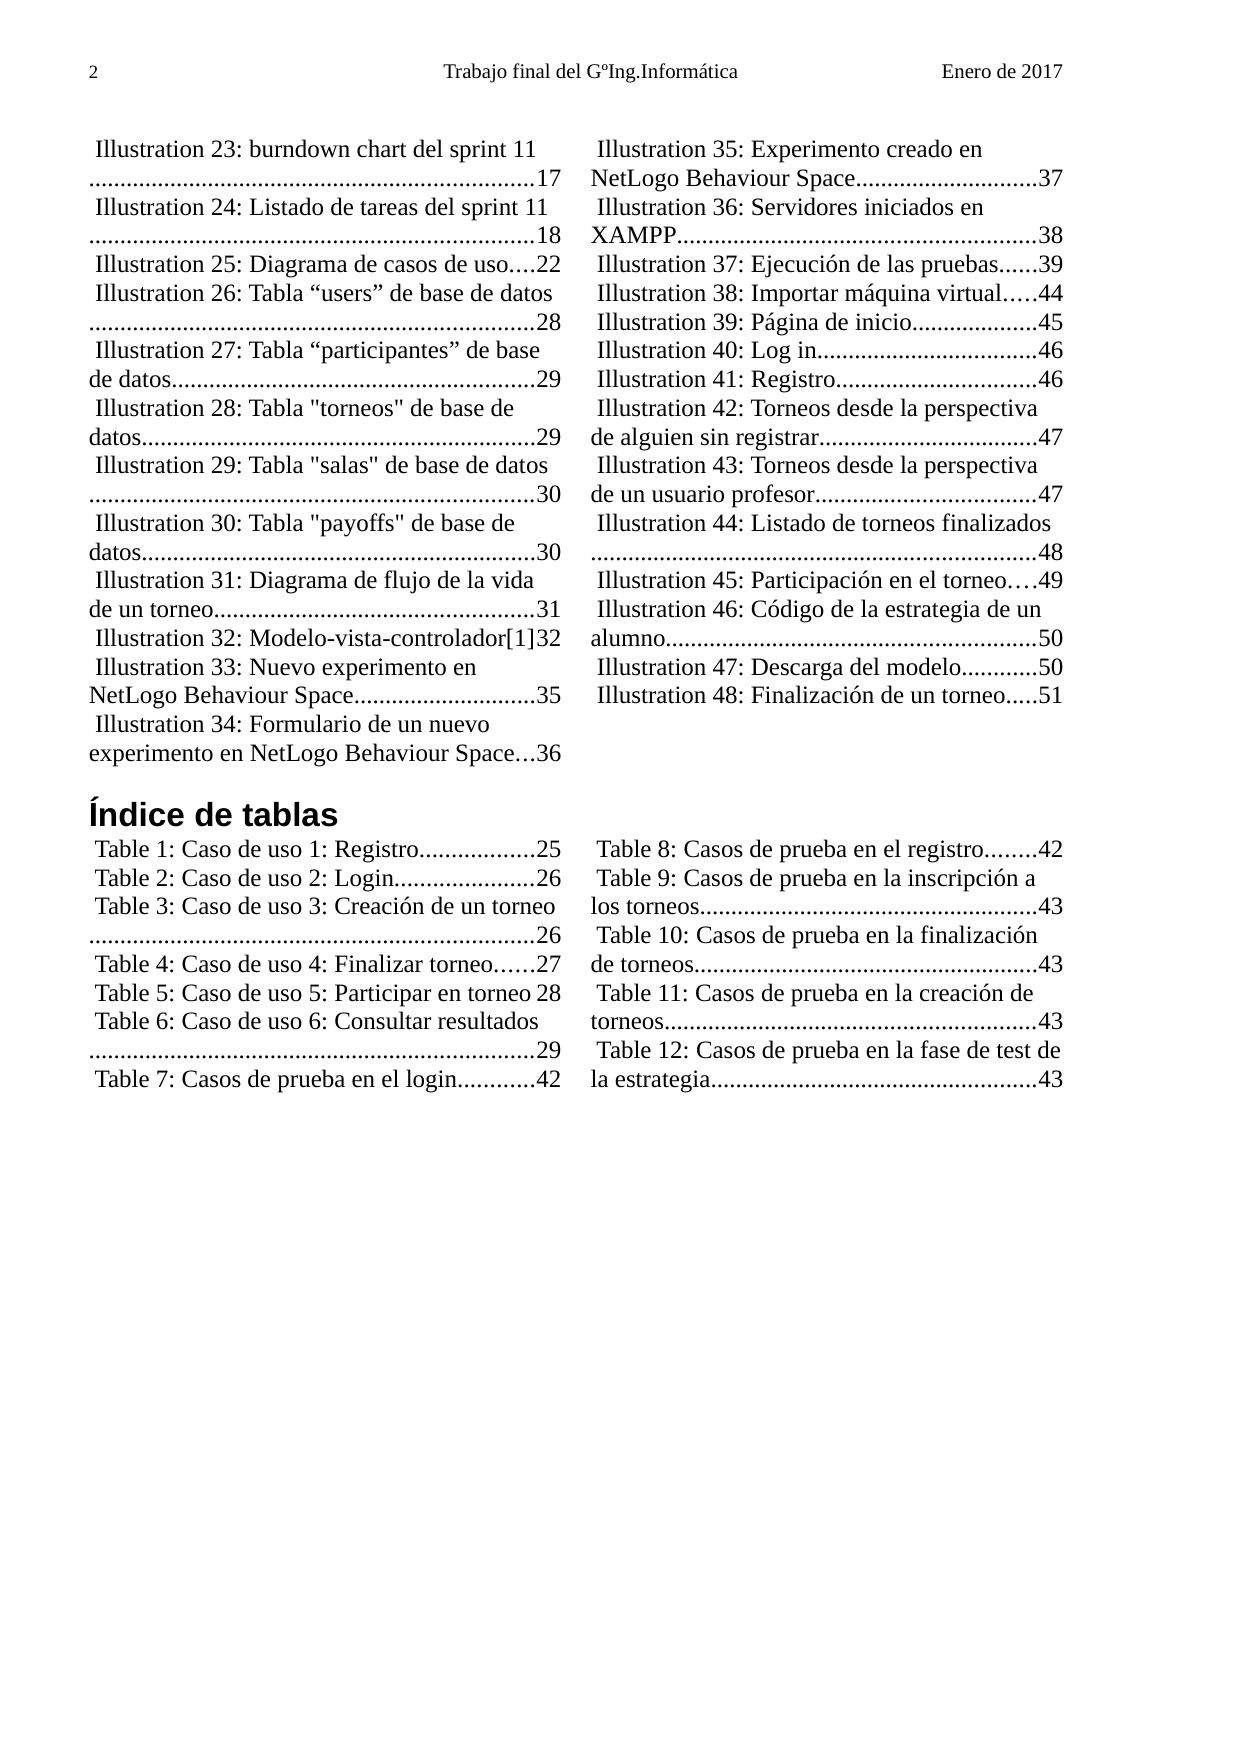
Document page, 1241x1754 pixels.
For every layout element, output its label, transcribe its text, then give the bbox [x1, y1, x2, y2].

text Illustration 40: Log in 46 [590, 335, 1063, 364]
text Table 7: Casos de prueba en el login 42 [88, 1064, 561, 1093]
text Table 9: Casos de prueba en la inscripción a los torneos 43 [590, 863, 1063, 920]
text Illustration 28: Tabla "torneos" de base de datos 29 [88, 393, 561, 450]
text Illustration 42: Torneos desde la perspectiva de alguien sin registrar 47 [590, 393, 1063, 450]
text Illustration 23: burndown chart del sprint 11 17 [88, 134, 561, 192]
text Illustration 43: Torneos desde la perspectiva de un usuario profesor 47 [590, 450, 1063, 508]
text Illustration 39: Página de inicio 45 [590, 307, 1063, 335]
text Table 5: Caso de uso 5: Participar en torneo 28 [88, 978, 561, 1006]
text Table 4: Caso de uso 4: Finalizar torneo 27 [88, 949, 561, 978]
text Illustration 26: Tabla “users” de base de datos 28 [88, 278, 561, 335]
text Illustration 45: Participación en el torneo 49 [590, 565, 1063, 594]
text Illustration 47: Descarga del modelo 50 [590, 652, 1063, 680]
text Table 1: Caso de uso 1: Registro 25 [88, 834, 561, 863]
text Illustration 25: Diagrama de casos de uso 22 [88, 249, 561, 278]
text Table 12: Casos de prueba en la fase de test de la estrategia 43 [590, 1035, 1063, 1093]
text Table 6: Caso de uso 6: Consultar resultados 29 [88, 1006, 561, 1064]
subtitle Índice de tablas [88, 795, 1063, 834]
text Illustration 29: Tabla "salas" de base de datos 30 [88, 450, 561, 508]
text Illustration 24: Listado de tareas del sprint 11 18 [88, 192, 561, 249]
text Illustration 38: Importar máquina virtual 44 [590, 278, 1063, 307]
text Illustration 27: Tabla “participantes” de base de datos 29 [88, 335, 561, 393]
text Illustration 44: Listado de torneos finalizados 48 [590, 508, 1063, 565]
text Table 3: Caso de uso 3: Creación de un torneo 26 [88, 891, 561, 949]
text Illustration 46: Código de la estrategia de un alumno 50 [590, 594, 1063, 652]
text Table 8: Casos de prueba en el registro 42 [590, 834, 1063, 863]
text Illustration 31: Diagrama de flujo de la vida de un torneo 31 [88, 565, 561, 623]
text Illustration 32: Modelo-vista-controlador[1]⁠ 32 [88, 623, 561, 652]
text Illustration 33: Nuevo experimento en NetLogo Behaviour Space 35 [88, 652, 561, 709]
text Illustration 35: Experimento creado en NetLogo Behaviour Space 37 [590, 134, 1063, 192]
text Illustration 37: Ejecución de las pruebas. 39 [590, 249, 1063, 278]
text Illustration 48: Finalización de un torneo 51 [590, 680, 1063, 709]
text Illustration 30: Tabla "payoffs" de base de datos 30 [88, 508, 561, 565]
text Table 10: Casos de prueba en la finalización de torneos 43 [590, 920, 1063, 978]
text Illustration 41: Registro 46 [590, 364, 1063, 393]
text Illustration 36: Servidores iniciados en XAMPP 38 [590, 192, 1063, 249]
text Illustration 34: Formulario de un nuevo experimento en NetLogo Behaviour Space 36 [88, 709, 561, 767]
text Table 11: Casos de prueba en la creación de torneos 43 [590, 978, 1063, 1035]
text Table 2: Caso de uso 2: Login 26 [88, 863, 561, 891]
